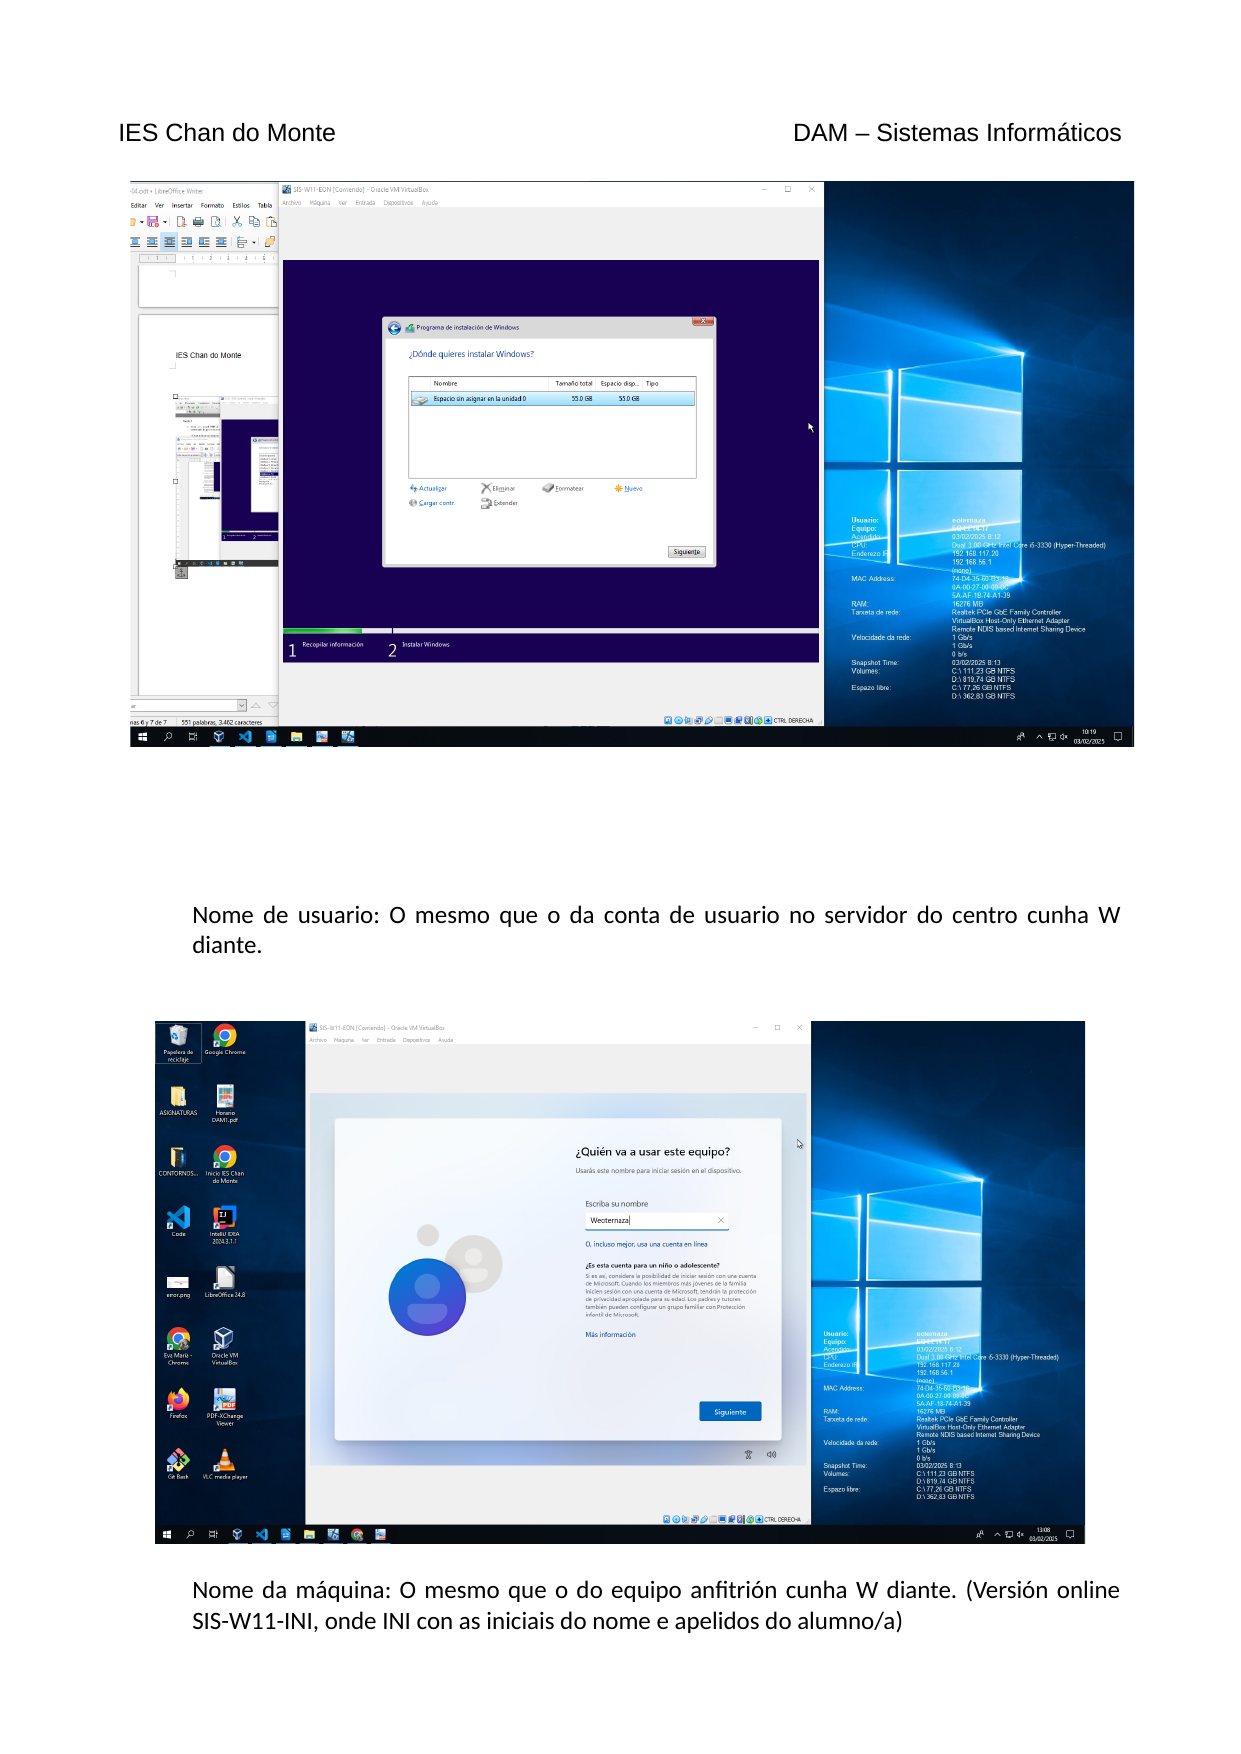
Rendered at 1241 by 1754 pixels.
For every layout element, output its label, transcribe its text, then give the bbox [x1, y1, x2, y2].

picture [130, 181, 1135, 747]
text Nome de usuario: O mesmo que o da conta de usuario no servidor do centro cunha W diante. [192, 899, 1122, 960]
picture [155, 1021, 1086, 1544]
text Nome da máquina: O mesmo que o do equipo anfitrión cunha W diante. (Versión online SIS-W11-INI, onde INI con as iniciais do nome e apelidos do alumno/a) [192, 1574, 1122, 1636]
